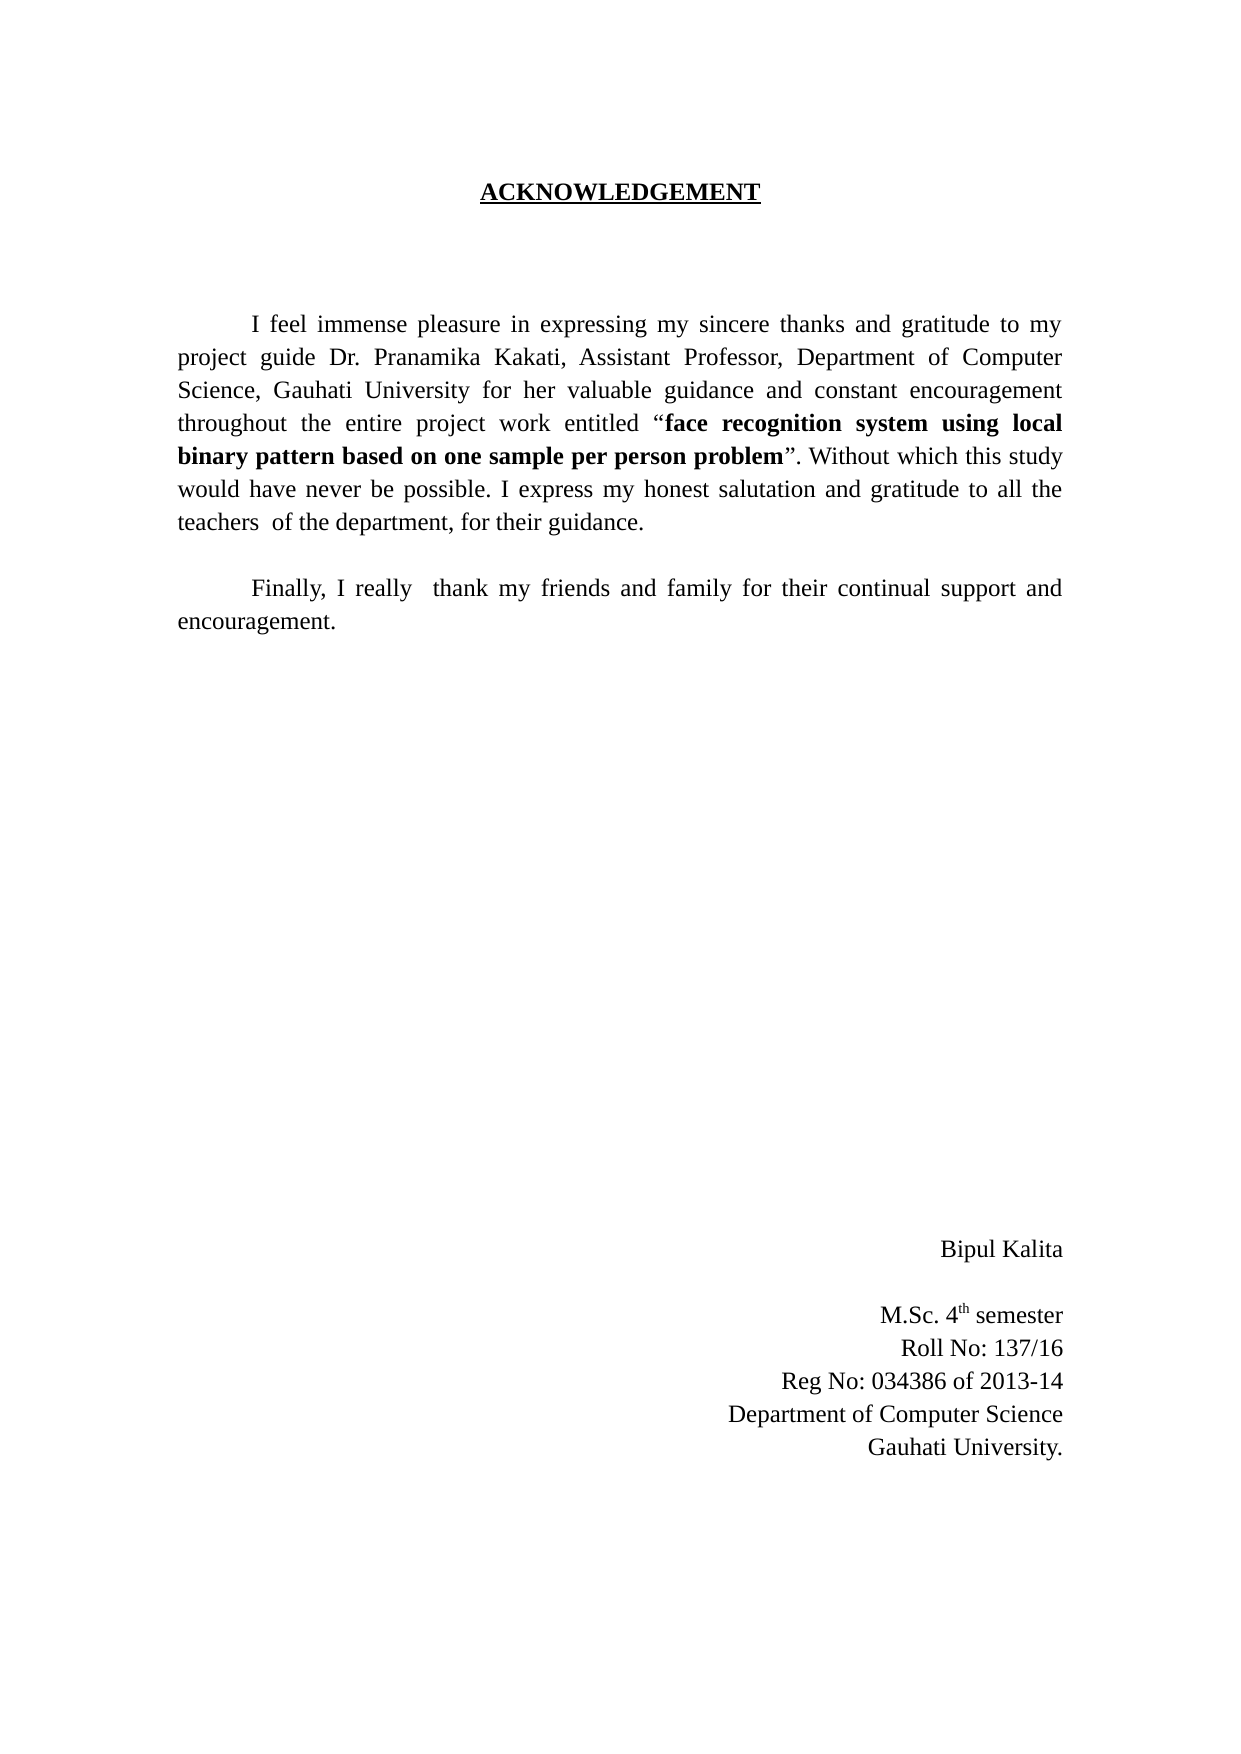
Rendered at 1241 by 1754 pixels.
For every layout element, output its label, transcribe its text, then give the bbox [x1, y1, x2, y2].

text M.Sc. 4th semester [177, 1300, 1063, 1329]
text Reg No: 034386 of 2013-14 [177, 1366, 1063, 1395]
text Roll No: 137/16 [177, 1333, 1063, 1362]
text Finally, I really thank my friends and family for their continual support and encouragement. [177, 573, 1063, 635]
text Department of Computer Science [177, 1399, 1063, 1428]
text I feel immense pleasure in expressing my sincere thanks and gratitude to my project guide Dr. Pranamika Kakati, Assistant Professor, Department of Computer Science, Gauhati University for her valuable guidance and constant encouragement throughout the entire project work entitled “face recognition system using local binary pattern based on one sample per person problem”. Without which this study would have never be possible. I express my honest salutation and gratitude to all the teachers of the department, for their guidance. [177, 309, 1063, 536]
text Gauhati University. [177, 1432, 1063, 1461]
text ACKNOWLEDGEMENT [177, 177, 1063, 206]
text Bipul Kalita [177, 1234, 1063, 1263]
